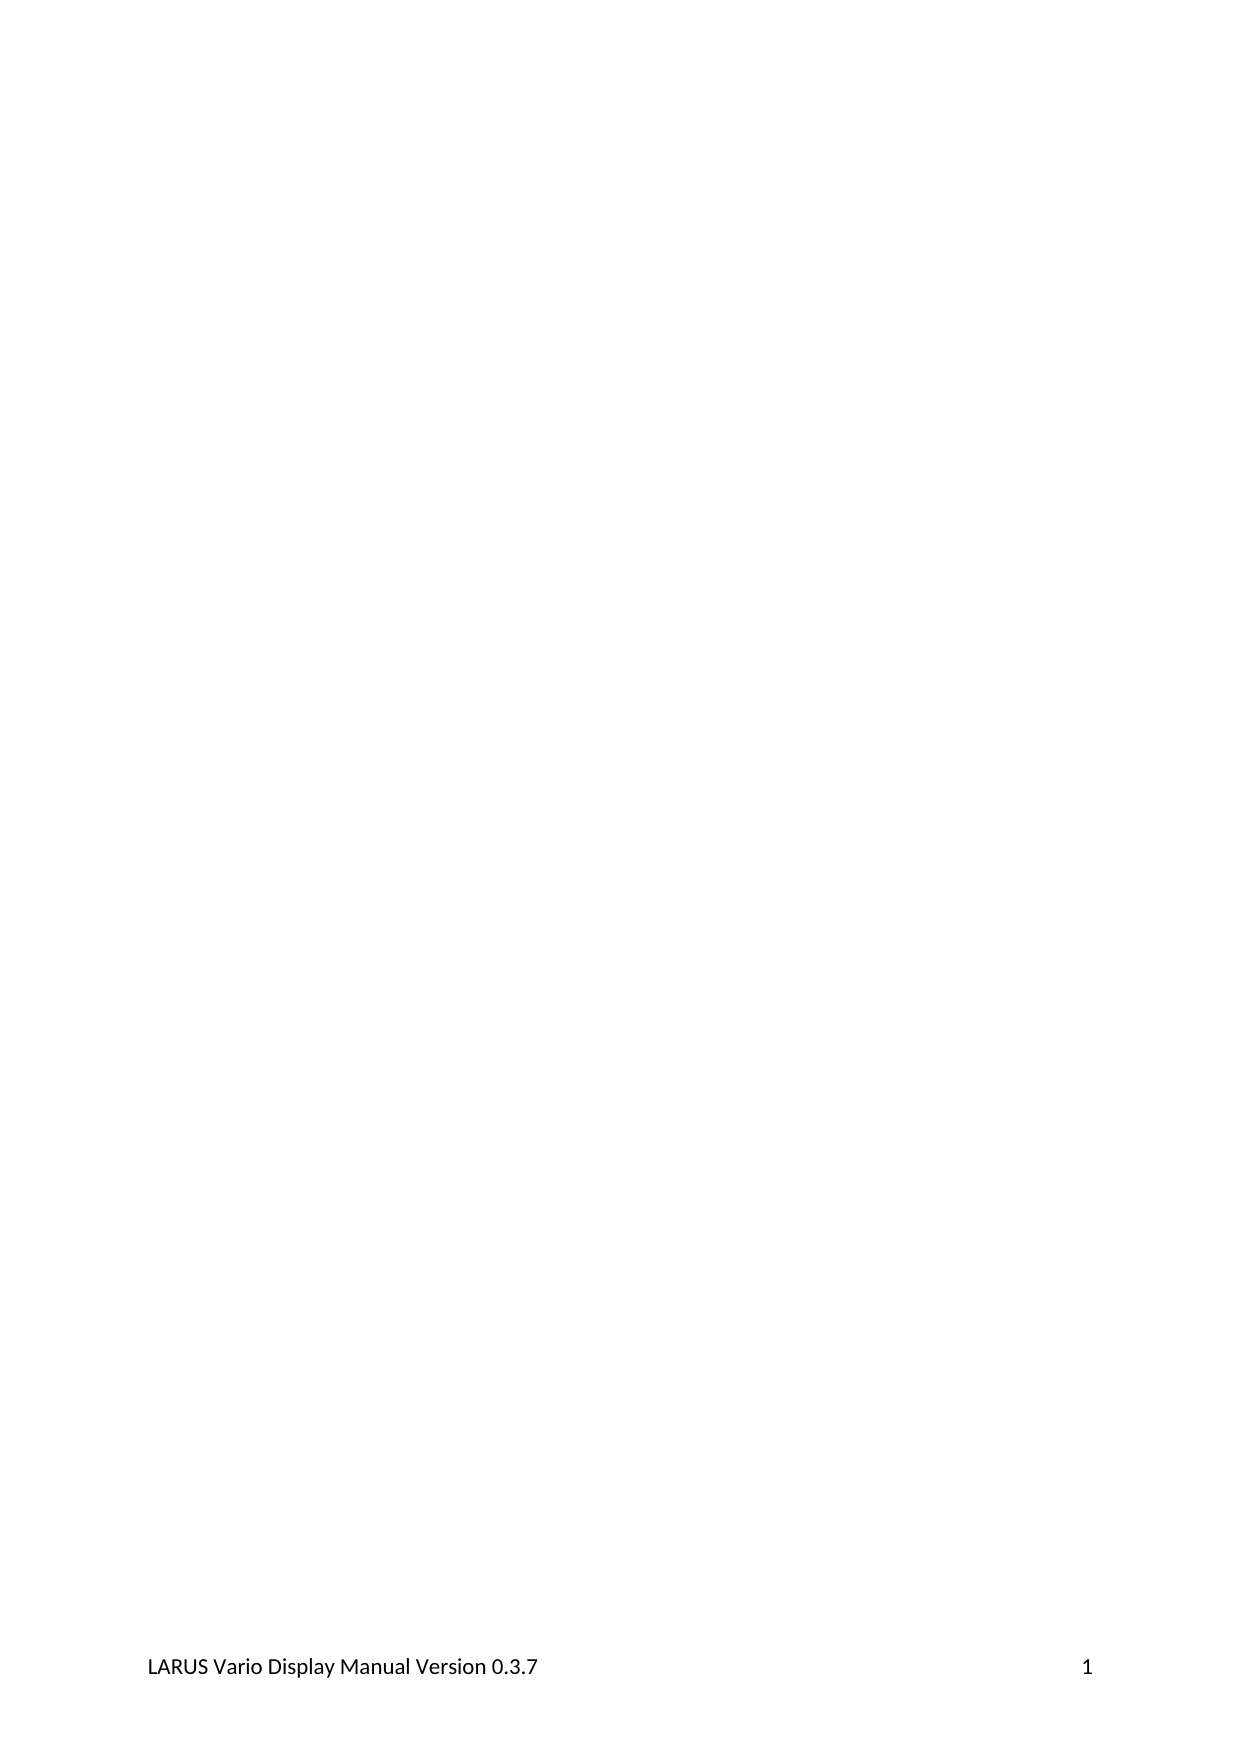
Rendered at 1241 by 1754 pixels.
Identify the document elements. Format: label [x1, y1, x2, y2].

table_header [608, 414, 1080, 478]
table_header [608, 200, 1080, 234]
table_header [136, 414, 608, 478]
table_header [141, 200, 608, 234]
